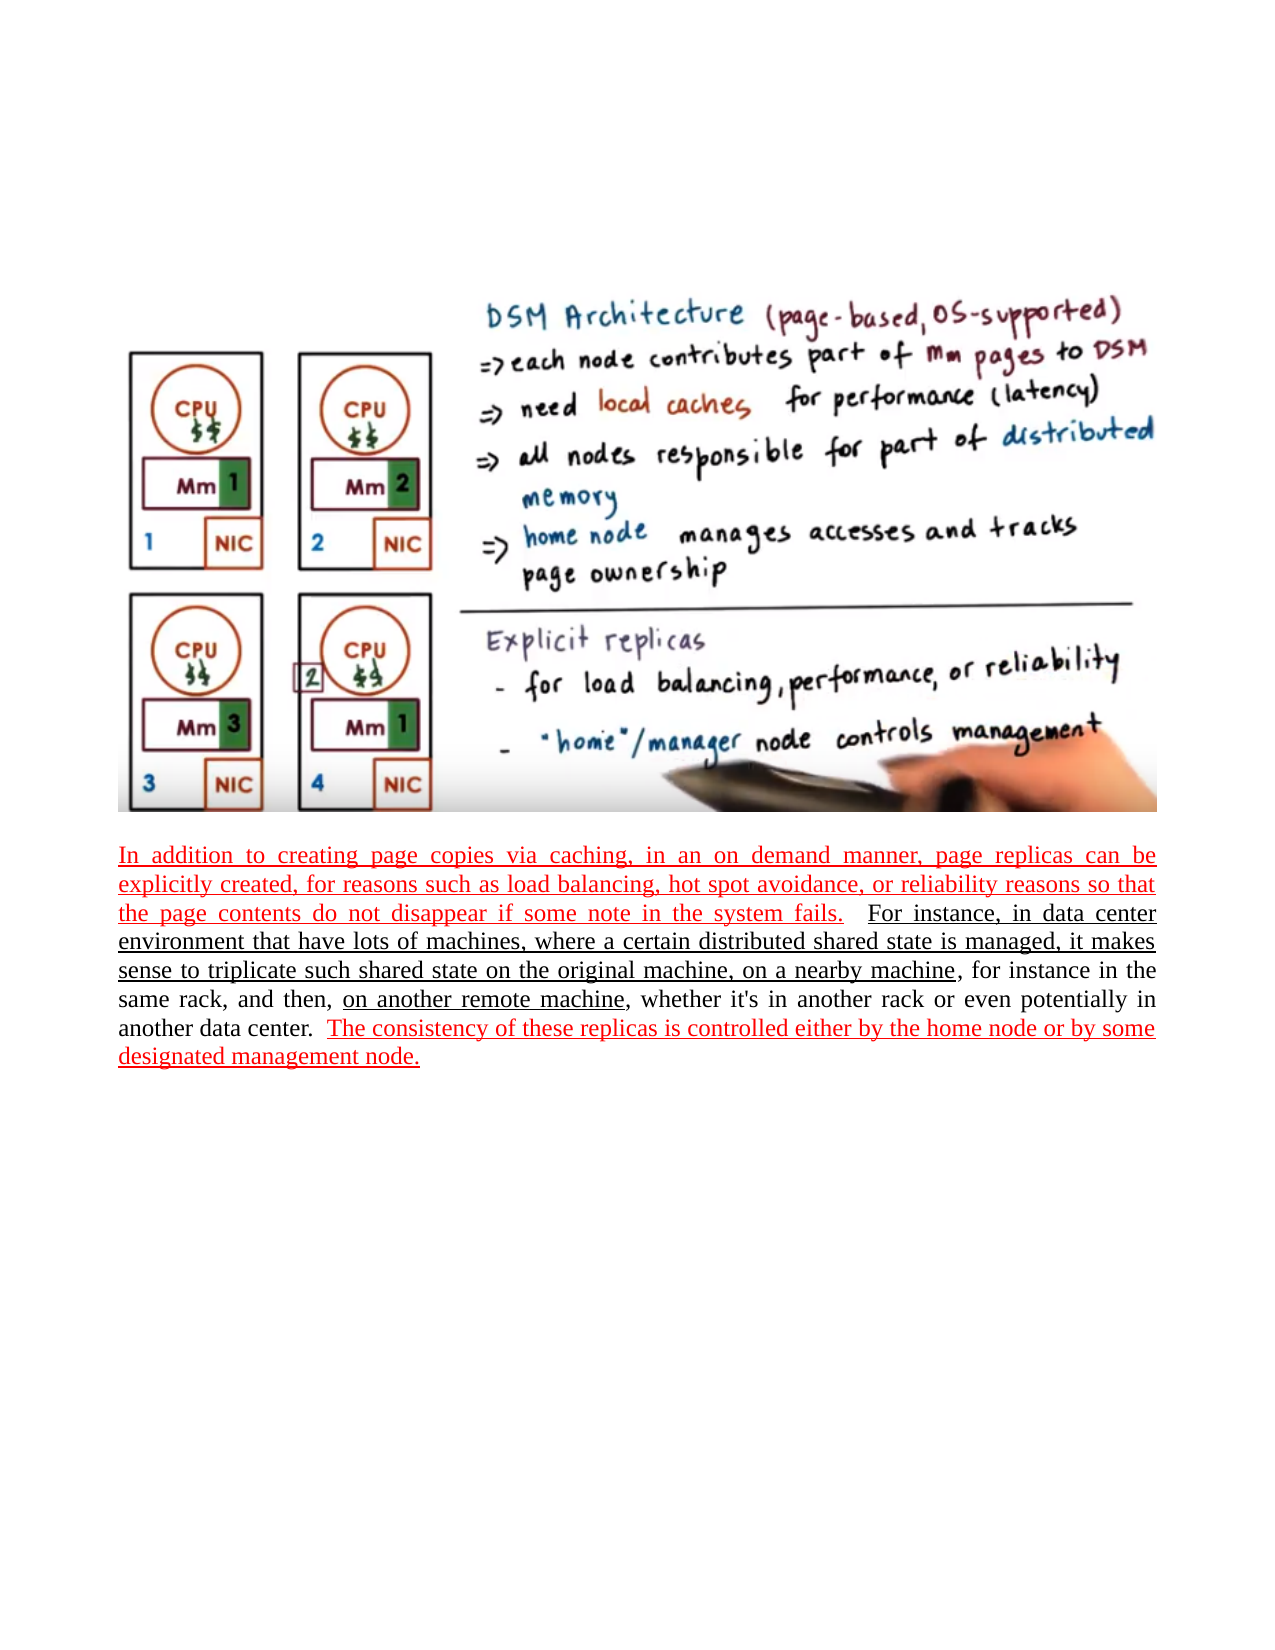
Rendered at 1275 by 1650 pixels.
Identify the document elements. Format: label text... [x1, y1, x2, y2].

picture [118, 290, 1157, 812]
text explicitly created, for reasons such as load balancing, hot spot avoidance, or reliability reasons so that the page contents do not disappear if some note in the system fails. For instance, in data center environment that have lots of machines, where a certain distributed shared state is managed, it makes sense to triplicate such shared state on the original machine, on a nearby machine, for instance in the same rack, and then, on another remote machine, whether it's in another rack or even potentially in another data center. The consistency of these replicas is controlled either by the home node or by some designated management node. [118, 867, 1157, 1070]
text In addition to creating page copies via caching, in an on demand manner, page replicas can be [118, 840, 1157, 865]
